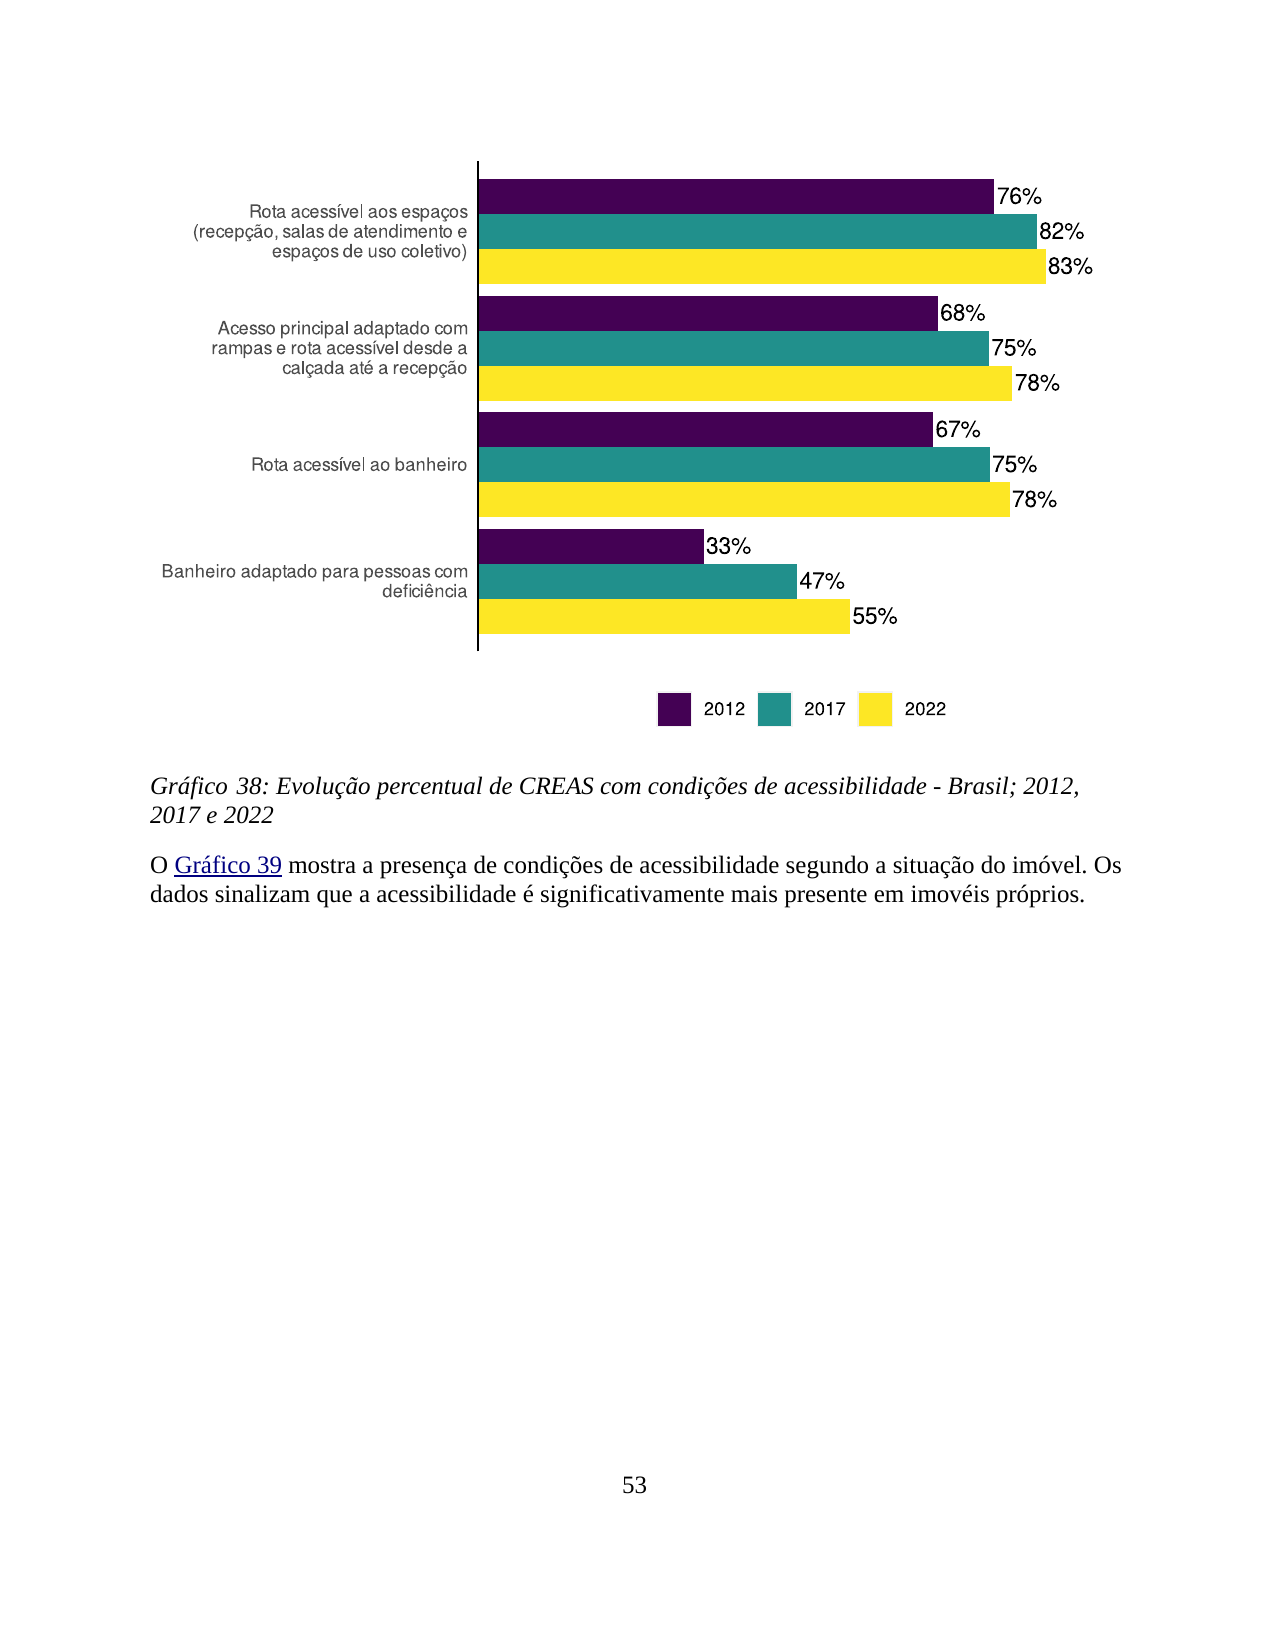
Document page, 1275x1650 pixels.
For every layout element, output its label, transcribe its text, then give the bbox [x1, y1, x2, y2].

text O Gráfico 39 mostra a presença de condições de acessibilidade segundo a situação do imóvel. Os dados sinalizam que a acessibilidade é significativamente mais presente em imovéis próprios. [150, 850, 1125, 908]
table_header Gráfico 38: Evolução percentual de CREAS com condições de acessibilidade - Brasil; 2012, 2017 e 2022 [150, 751, 1125, 841]
